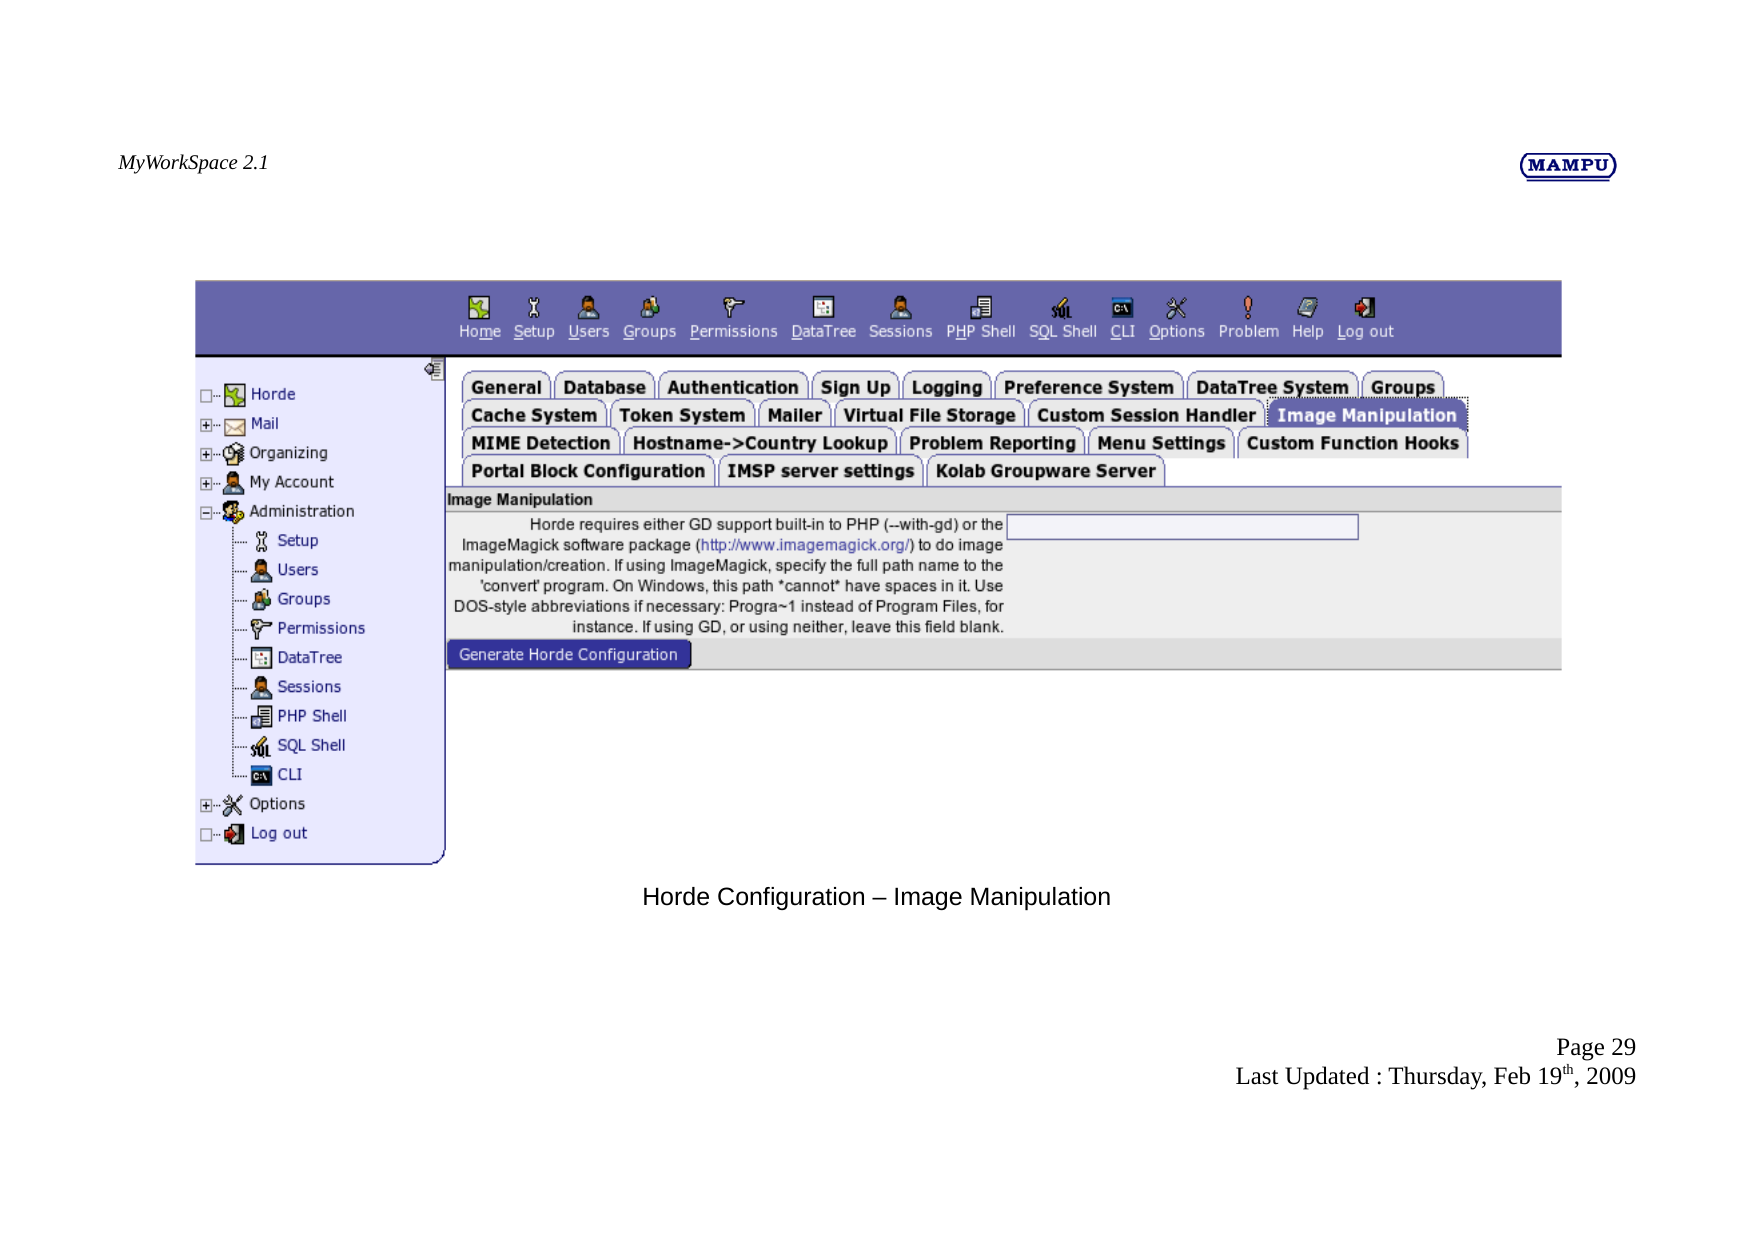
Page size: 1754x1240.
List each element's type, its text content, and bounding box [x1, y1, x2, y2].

text Horde Configuration – Image Manipulation [118, 264, 1636, 911]
picture [1517, 150, 1622, 183]
picture [195, 280, 1562, 868]
